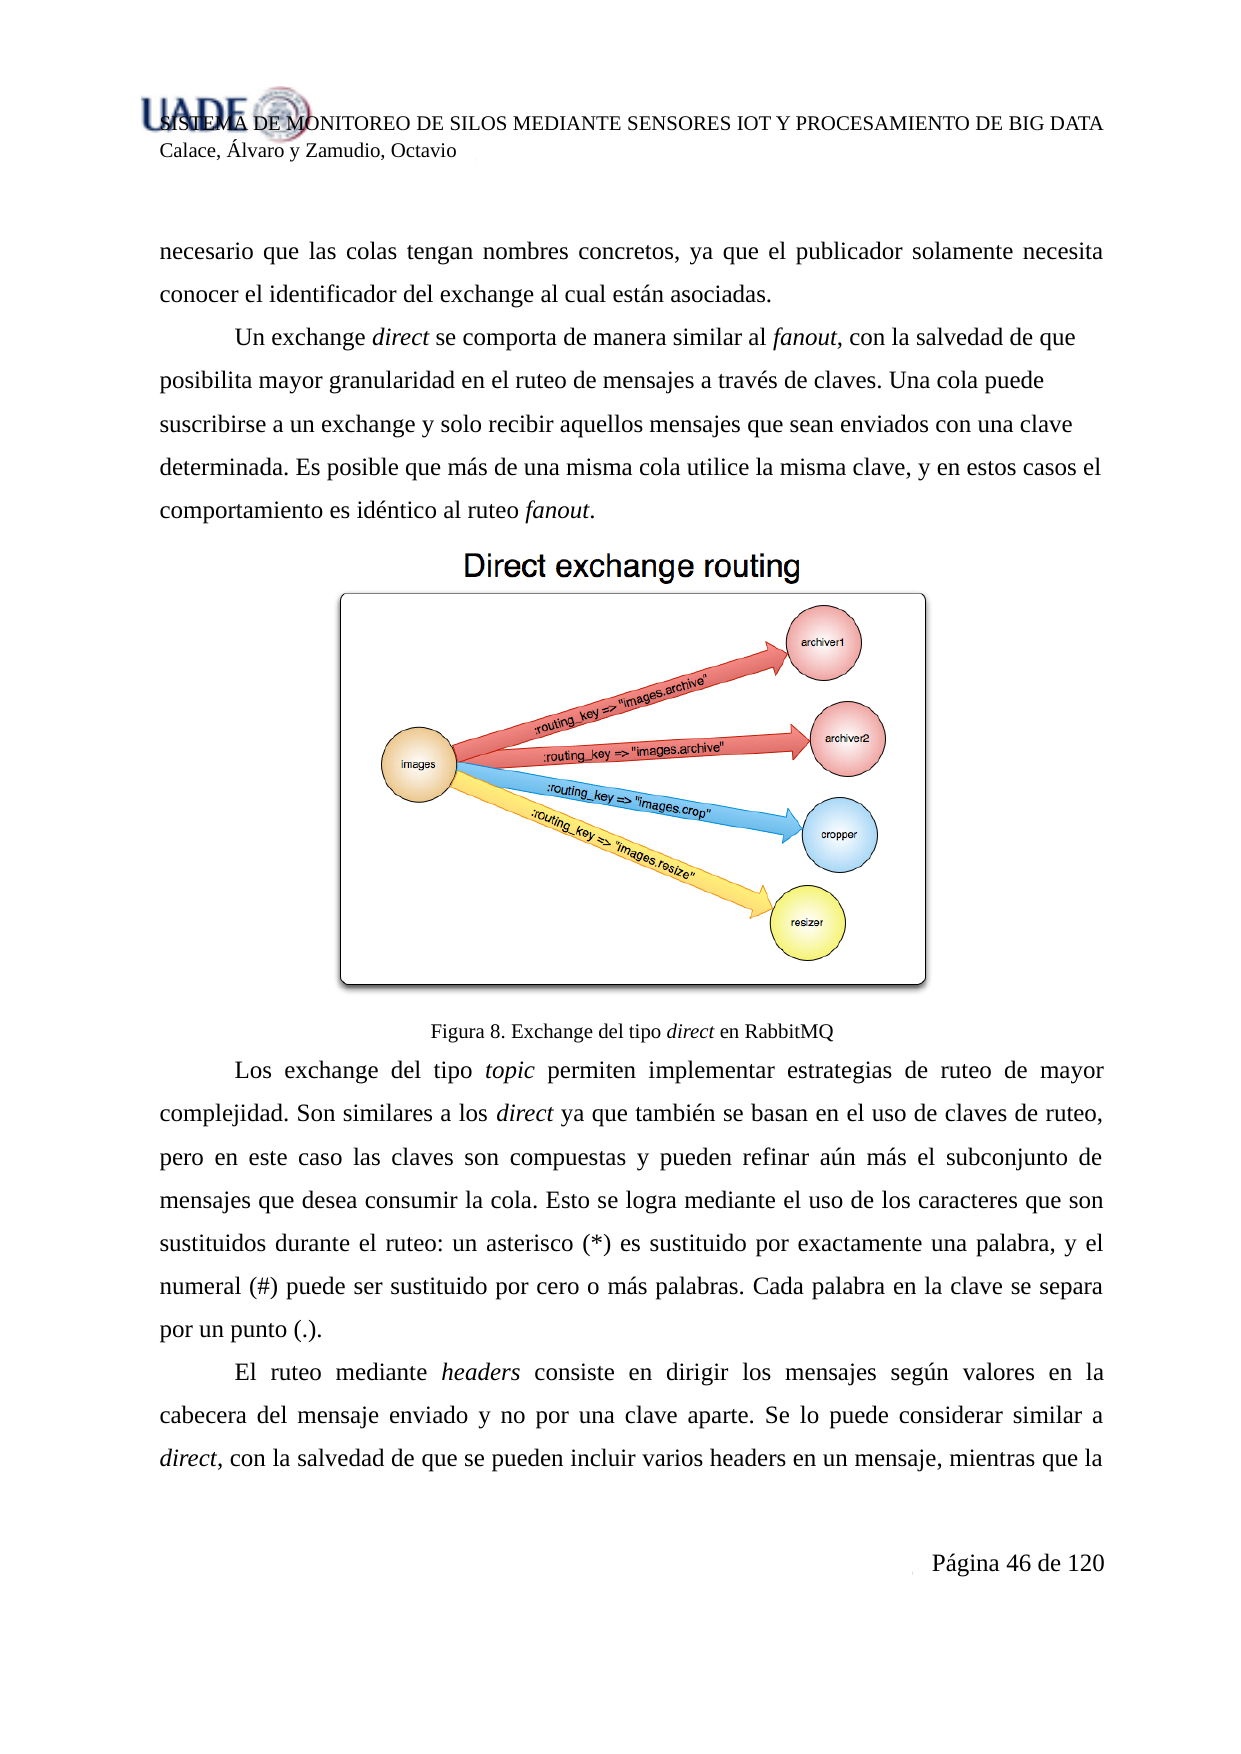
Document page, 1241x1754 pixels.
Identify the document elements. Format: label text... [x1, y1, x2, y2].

text necesario que las colas tengan nombres concretos, ya que el publicador solamente necesita conocer el identificador del exchange al cual están asociadas. [159, 236, 1104, 308]
text Los exchange del tipo topic permiten implementar estrategias de ruteo de mayor complejidad. Son similares a los direct ya que también se basan en el uso de claves de ruteo, pero en este caso las claves son compuestas y pueden refinar aún más el subconjunto de mensajes que desea consumir la cola. Esto se logra mediante el uso de los caracteres que son sustituidos durante el ruteo: un asterisco (*) es sustituido por exactamente una palabra, y el numeral (#) puede ser sustituido por cero o más palabras. Cada palabra en la clave se separa por un punto (.). [159, 1055, 1104, 1343]
text El ruteo mediante headers consiste en dirigir los mensajes según valores en la cabecera del mensaje enviado y no por una clave aparte. Se lo puede considerar similar a direct, con la salvedad de que se pueden incluir varios headers en un mensaje, mientras que la [159, 1357, 1104, 1472]
text Figura 8. Exchange del tipo direct en RabbitMQ [159, 1019, 1104, 1043]
picture [322, 538, 942, 1005]
picture [140, 86, 314, 146]
text Un exchange direct se comporta de manera similar al fanout, con la salvedad de que posibilita mayor granularidad en el ruteo de mensajes a través de claves. Una cola puede suscribirse a un exchange y solo recibir aquellos mensajes que sean enviados con una clave determinada. Es posible que más de una misma cola utilice la misma clave, y en estos casos el comportamiento es idéntico al ruteo fanout. [159, 322, 1104, 524]
